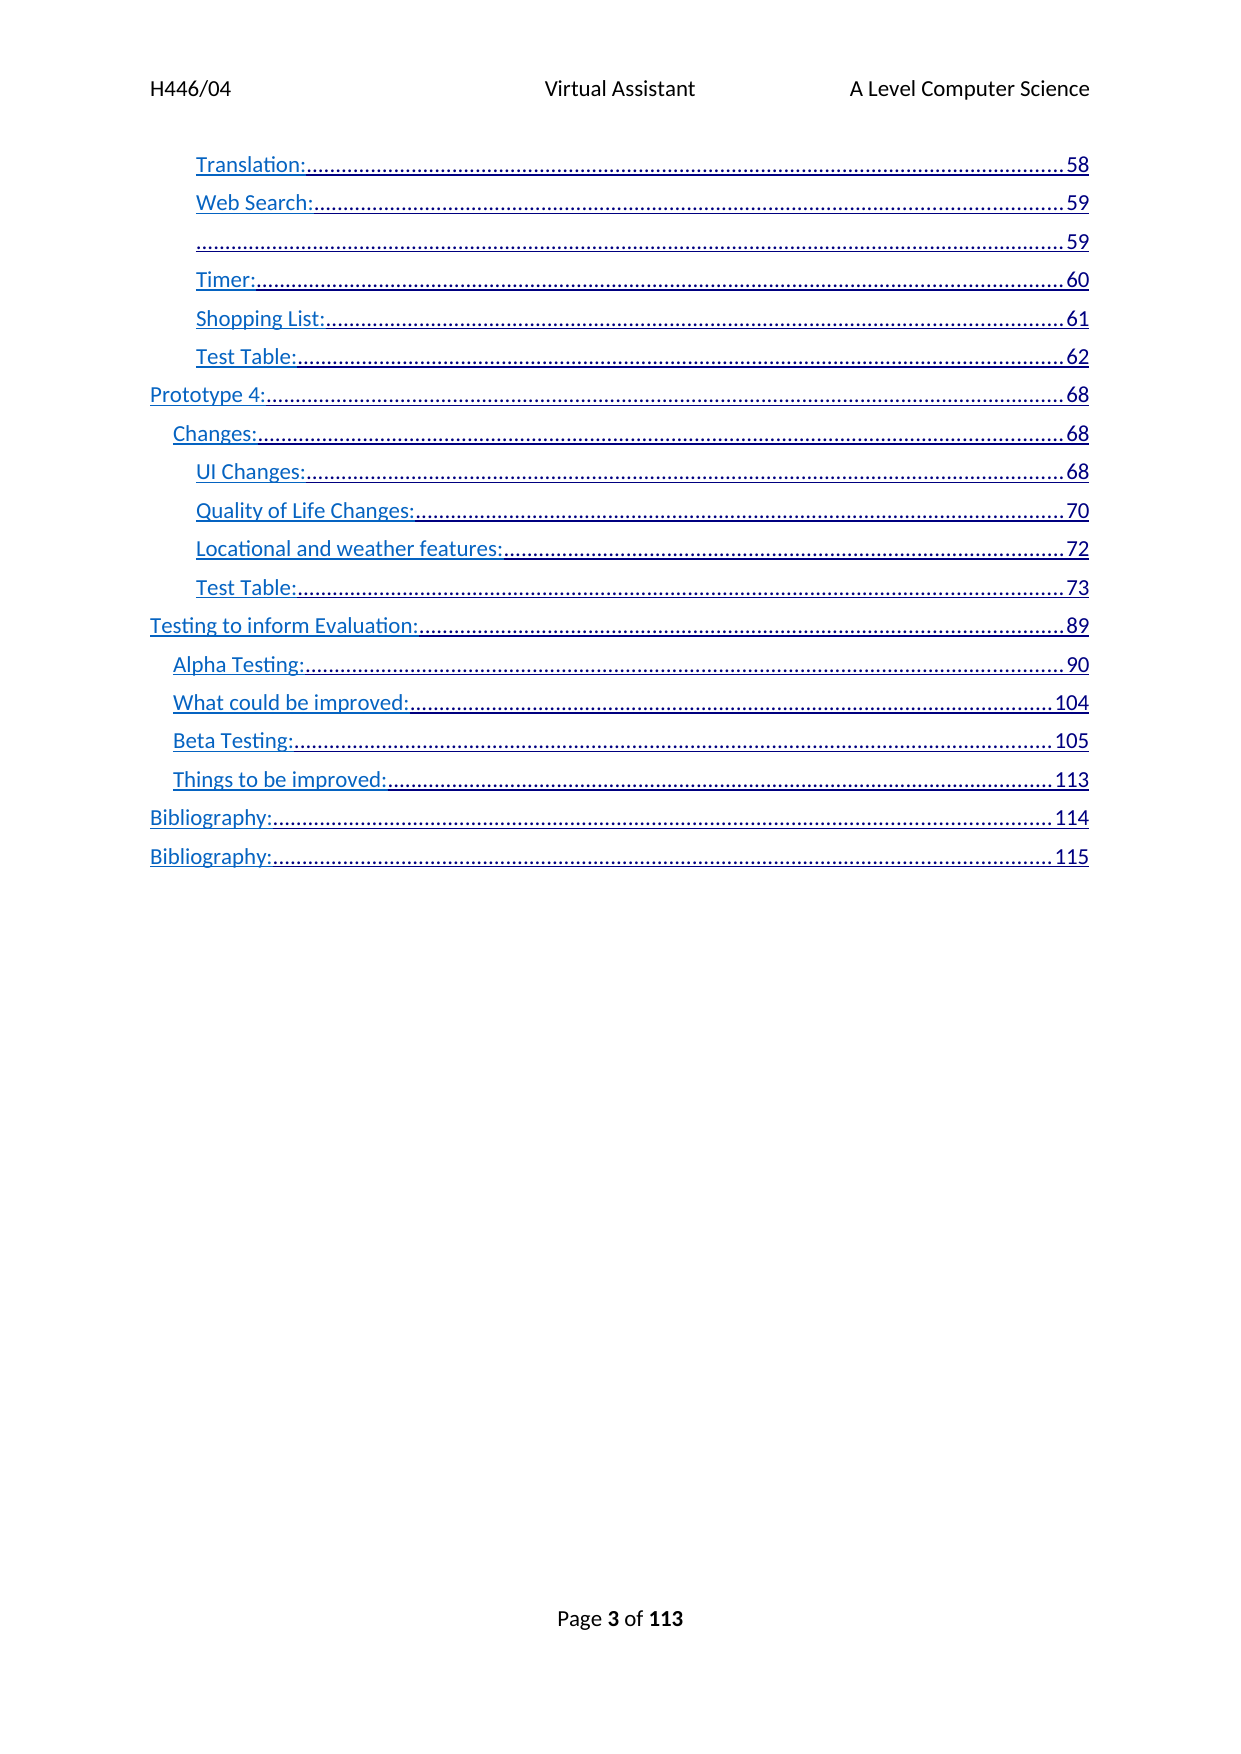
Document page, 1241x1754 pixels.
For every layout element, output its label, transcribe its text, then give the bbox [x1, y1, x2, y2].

text Bibliography: 115 [150, 842, 1090, 870]
text Changes: 68 [173, 419, 1090, 447]
text Things to be improved: 113 [173, 765, 1090, 793]
text Test Table: 62 [196, 342, 1090, 370]
text Timer: 60 [196, 265, 1090, 293]
text Test Table: 73 [196, 573, 1090, 601]
text Alpha Testing: 90 [173, 650, 1090, 678]
text Prototype 4: 68 [150, 381, 1090, 409]
text What could be improved: 104 [173, 688, 1090, 716]
text Bibliography: 114 [150, 803, 1090, 831]
text Web Search: 59 [196, 188, 1090, 216]
text Shopping List: 61 [196, 304, 1090, 332]
text Testing to inform Evaluation: 89 [150, 611, 1090, 639]
text Quality of Life Changes: 70 [196, 496, 1090, 524]
text 59 [196, 227, 1090, 255]
text Locational and weather features: 72 [196, 534, 1090, 562]
text UI Changes: 68 [196, 457, 1090, 486]
text Beta Testing: 105 [173, 727, 1090, 754]
text Translation: 58 [196, 150, 1090, 178]
